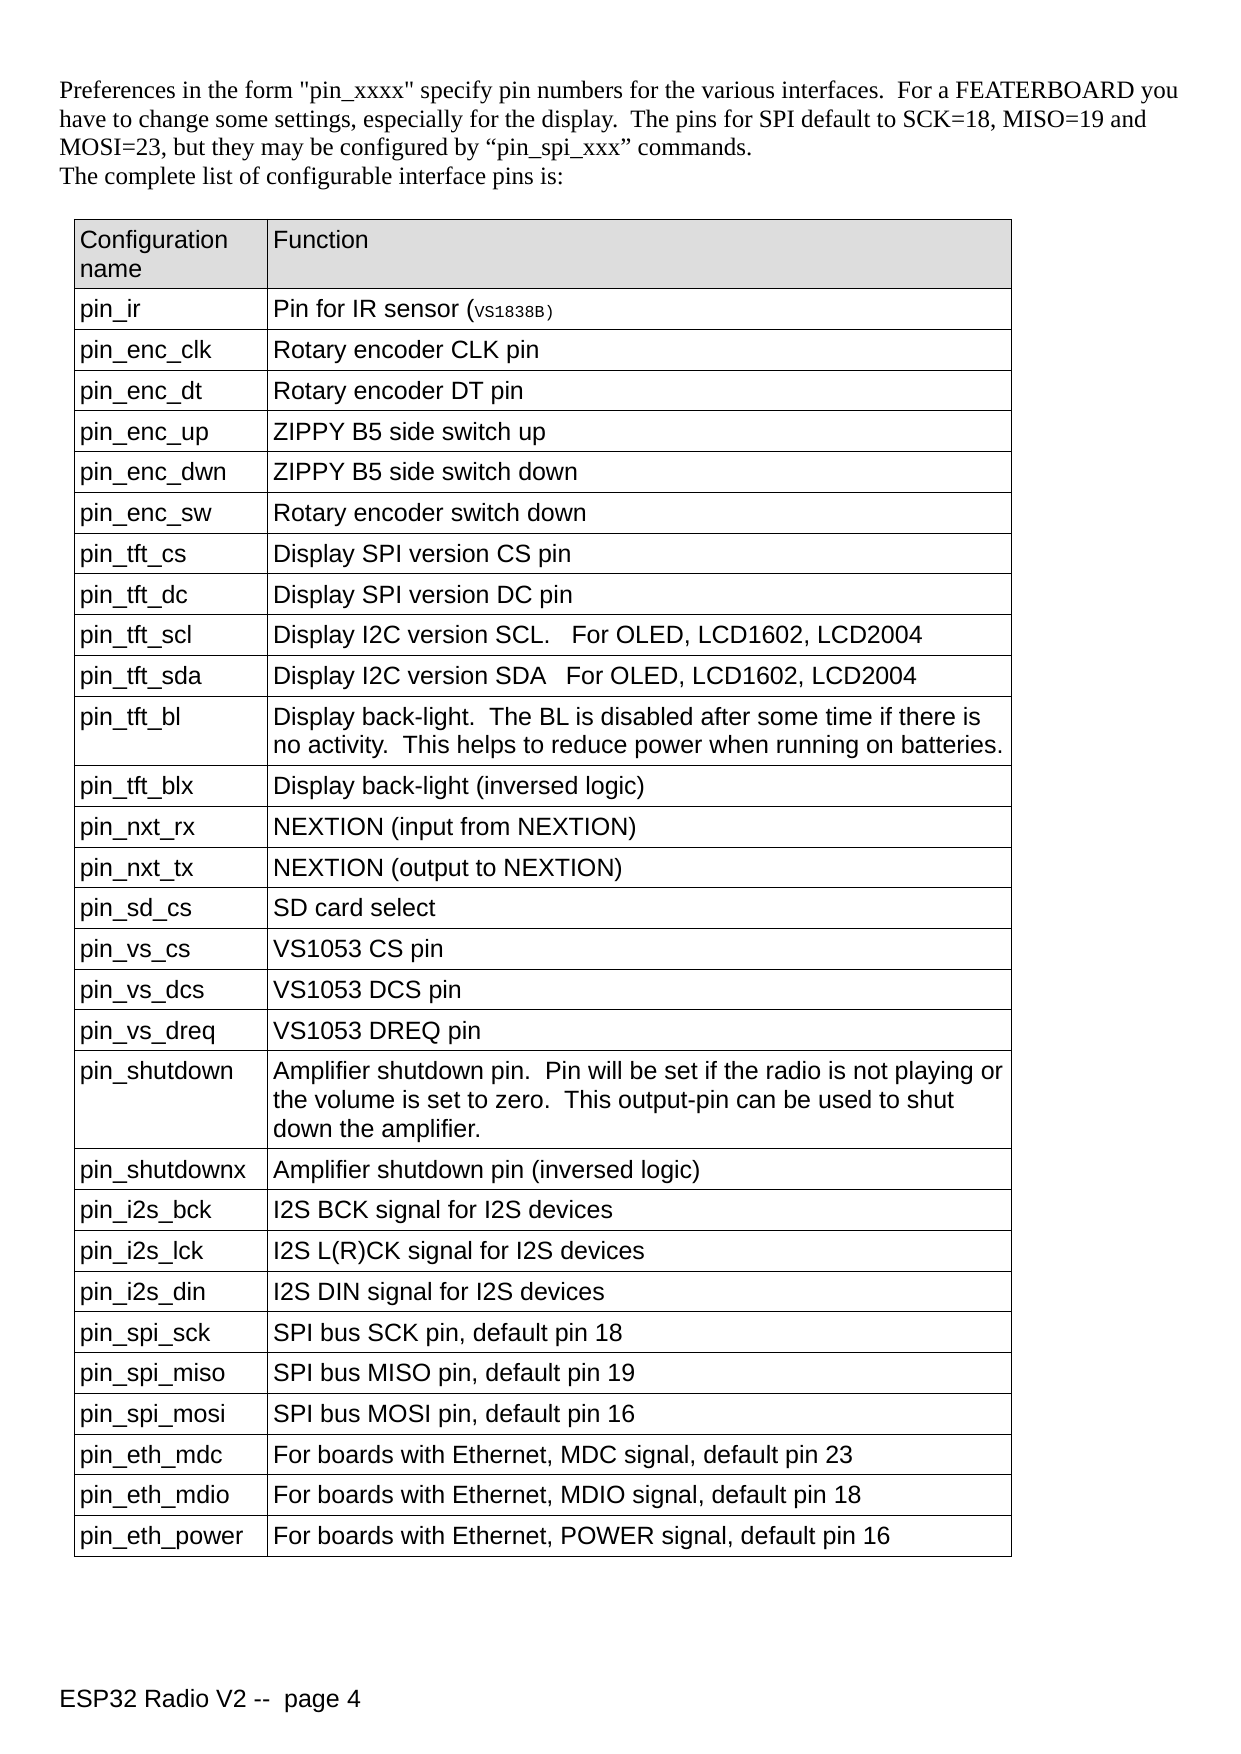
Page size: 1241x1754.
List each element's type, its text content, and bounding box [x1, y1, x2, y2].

table_cell For boards with Ethernet, MDC signal, default pin 23 [268, 1435, 1011, 1474]
table_cell pin_tft_scl [75, 615, 267, 655]
table_cell I2S L(R)CK signal for I2S devices [268, 1231, 1011, 1271]
table_cell Display back-light. The BL is disabled after some time if there is no activity. This helps to reduce power when running on batteries. [268, 697, 1011, 765]
table_cell pin_enc_clk [75, 330, 267, 370]
table_cell pin_tft_dc [75, 574, 267, 614]
table_cell For boards with Ethernet, MDIO signal, default pin 18 [268, 1475, 1011, 1515]
table_cell Pin for IR sensor (VS1838B) [268, 289, 1011, 329]
table_cell pin_eth_mdio [75, 1475, 267, 1515]
table_cell pin_spi_mosi [75, 1394, 267, 1433]
table_cell pin_tft_blx [75, 766, 267, 806]
table_cell VS1053 DCS pin [268, 970, 1011, 1009]
table_cell Rotary encoder switch down [268, 493, 1011, 533]
table_cell pin_i2s_lck [75, 1231, 267, 1271]
table_cell I2S BCK signal for I2S devices [268, 1190, 1011, 1230]
table_cell pin_shutdown [75, 1051, 267, 1148]
table_cell SPI bus MOSI pin, default pin 16 [268, 1394, 1011, 1433]
table_cell Rotary encoder DT pin [268, 371, 1011, 410]
table_cell Display I2C version SDA For OLED, LCD1602, LCD2004 [268, 656, 1011, 696]
table_cell pin_enc_dt [75, 371, 267, 410]
table_header Function [268, 220, 1011, 288]
table_cell pin_ir [75, 289, 267, 329]
table_cell pin_i2s_bck [75, 1190, 267, 1230]
table_cell Display SPI version DC pin [268, 574, 1011, 614]
text Preferences in the form "pin_xxxx" specify pin numbers for the various interfaces. For a FEATERBOARD you have to change some settings, especially for the display. The pins for SPI default to SCK=18, MISO=19 and MOSI=23, but they may be configured by “pin_spi_xxx” commands. The complete list of configurable interface pins is: [59, 75, 1181, 190]
table_cell For boards with Ethernet, POWER signal, default pin 16 [268, 1516, 1011, 1556]
table_cell ZIPPY B5 side switch up [268, 411, 1011, 451]
table_cell pin_sd_cs [75, 888, 267, 928]
table_cell pin_tft_sda [75, 656, 267, 696]
table_cell pin_enc_sw [75, 493, 267, 533]
table_cell Rotary encoder CLK pin [268, 330, 1011, 370]
table_cell SD card select [268, 888, 1011, 928]
table_header Configuration name [75, 220, 267, 288]
table_cell Display I2C version SCL. For OLED, LCD1602, LCD2004 [268, 615, 1011, 655]
table_cell pin_tft_cs [75, 534, 267, 573]
table_cell Amplifier shutdown pin (inversed logic) [268, 1149, 1011, 1189]
table_cell NEXTION (input from NEXTION) [268, 807, 1011, 846]
table_cell pin_eth_power [75, 1516, 267, 1556]
table_cell pin_spi_sck [75, 1312, 267, 1352]
table_cell pin_nxt_rx [75, 807, 267, 846]
table_cell SPI bus SCK pin, default pin 18 [268, 1312, 1011, 1352]
table_cell SPI bus MISO pin, default pin 19 [268, 1353, 1011, 1393]
table_cell pin_nxt_tx [75, 848, 267, 887]
table_cell pin_i2s_din [75, 1272, 267, 1311]
table_cell VS1053 CS pin [268, 929, 1011, 969]
table_cell NEXTION (output to NEXTION) [268, 848, 1011, 887]
table_cell I2S DIN signal for I2S devices [268, 1272, 1011, 1311]
table_cell pin_spi_miso [75, 1353, 267, 1393]
table_cell Amplifier shutdown pin. Pin will be set if the radio is not playing or the volume is set to zero. This output-pin can be used to shut down the amplifier. [268, 1051, 1011, 1148]
table_cell ZIPPY B5 side switch down [268, 452, 1011, 492]
table_cell Display back-light (inversed logic) [268, 766, 1011, 806]
table_cell pin_tft_bl [75, 697, 267, 765]
table_cell VS1053 DREQ pin [268, 1010, 1011, 1050]
table_cell pin_vs_dcs [75, 970, 267, 1009]
table_cell Display SPI version CS pin [268, 534, 1011, 573]
table_cell pin_enc_up [75, 411, 267, 451]
table_cell pin_vs_dreq [75, 1010, 267, 1050]
table_cell pin_eth_mdc [75, 1435, 267, 1474]
table_cell pin_vs_cs [75, 929, 267, 969]
table_cell pin_enc_dwn [75, 452, 267, 492]
table_cell pin_shutdownx [75, 1149, 267, 1189]
